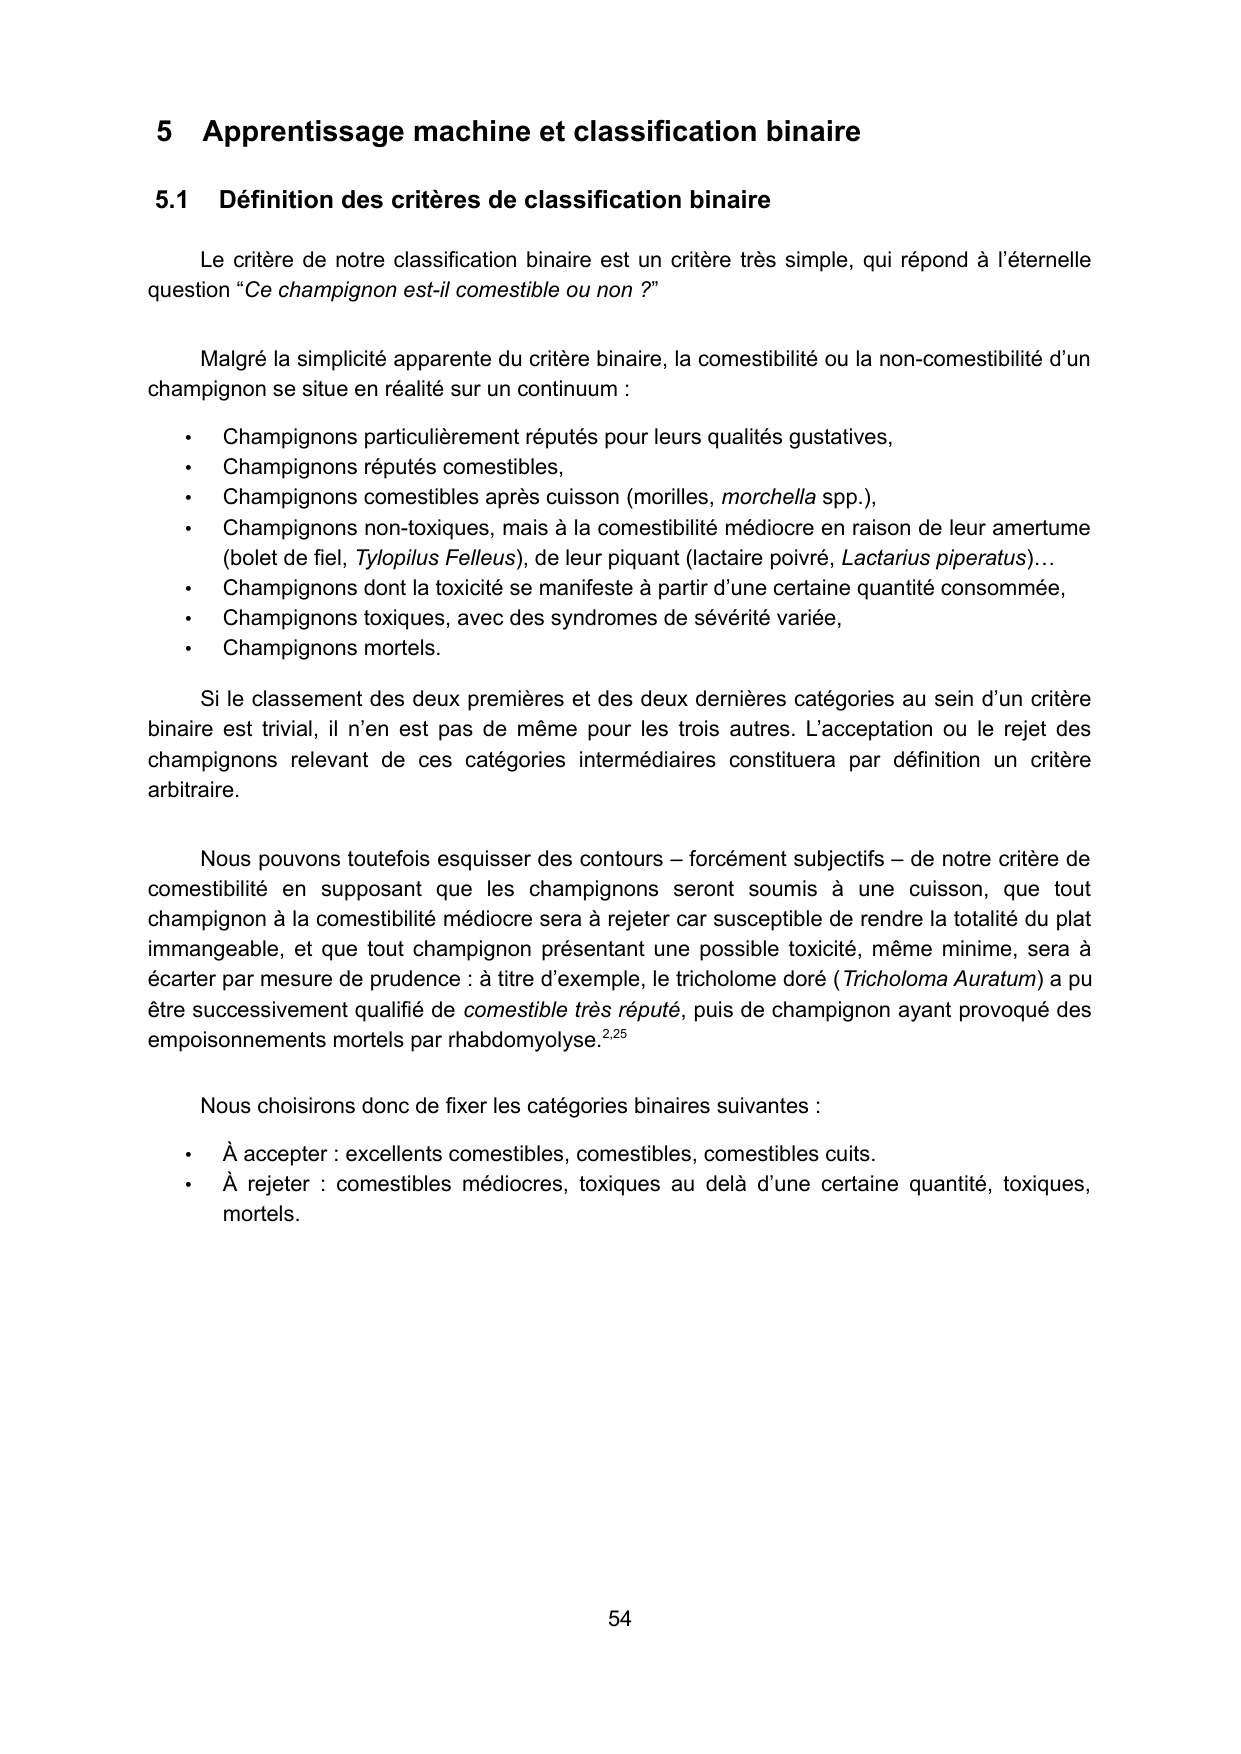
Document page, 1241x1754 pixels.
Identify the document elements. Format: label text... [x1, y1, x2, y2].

subtitle Apprentissage machine et classification binaire [148, 113, 1093, 147]
text Malgré la simplicité apparente du critère binaire, la comestibilité ou la non-comestibilité d’un champignon se situe en réalité sur un continuum : [148, 346, 1093, 401]
list Champignons non-toxiques, mais à la comestibilité médiocre en raison de leur amertume (bolet de fiel, Tylopilus Felleus), de leur piquant (lactaire poivré, Lactarius piperatus)… [185, 514, 1093, 570]
text Nous pouvons toutefois esquisser des contours – forcément subjectifs – de notre critère de comestibilité en supposant que les champignons seront soumis à une cuisson, que tout champignon à la comestibilité médiocre sera à rejeter car susceptible de rendre la totalité du plat immangeable, et que tout champignon présentant une possible toxicité, même minime, sera à écarter par mesure de prudence : à titre d’exemple, le tricholome doré (Tricholoma Auratum) a pu être successivement qualifié de comestible très réputé, puis de champignon ayant provoqué des empoisonnements mortels par rhabdomyolyse.2,25 [148, 846, 1093, 1052]
list Champignons mortels. [185, 635, 1093, 660]
list Champignons toxiques, avec des syndromes de sévérité variée, [185, 605, 1093, 630]
list Champignons dont la toxicité se manifeste à partir d’une certaine quantité consommée, [185, 575, 1093, 600]
subtitle Définition des critères de classification binaire [148, 184, 1093, 213]
text Le critère de notre classification binaire est un critère très simple, qui répond à l’éternelle question “Ce champignon est-il comestible ou non ?” [148, 247, 1093, 302]
list Champignons comestibles après cuisson (morilles, morchella spp.), [185, 484, 1093, 509]
list À accepter : excellents comestibles, comestibles, comestibles cuits. [185, 1141, 1093, 1166]
list Champignons réputés comestibles, [185, 454, 1093, 479]
list À rejeter : comestibles médiocres, toxiques au delà d’une certaine quantité, toxiques, mortels. [185, 1171, 1093, 1226]
list Champignons particulièrement réputés pour leurs qualités gustatives, [185, 424, 1093, 449]
text Nous choisirons donc de fixer les catégories binaires suivantes : [148, 1093, 1093, 1118]
text Si le classement des deux premières et des deux dernières catégories au sein d’un critère binaire est trivial, il n’en est pas de même pour les trois autres. L’acceptation ou le rejet des champignons relevant de ces catégories intermédiaires constituera par définition un critère arbitraire. [148, 686, 1093, 802]
